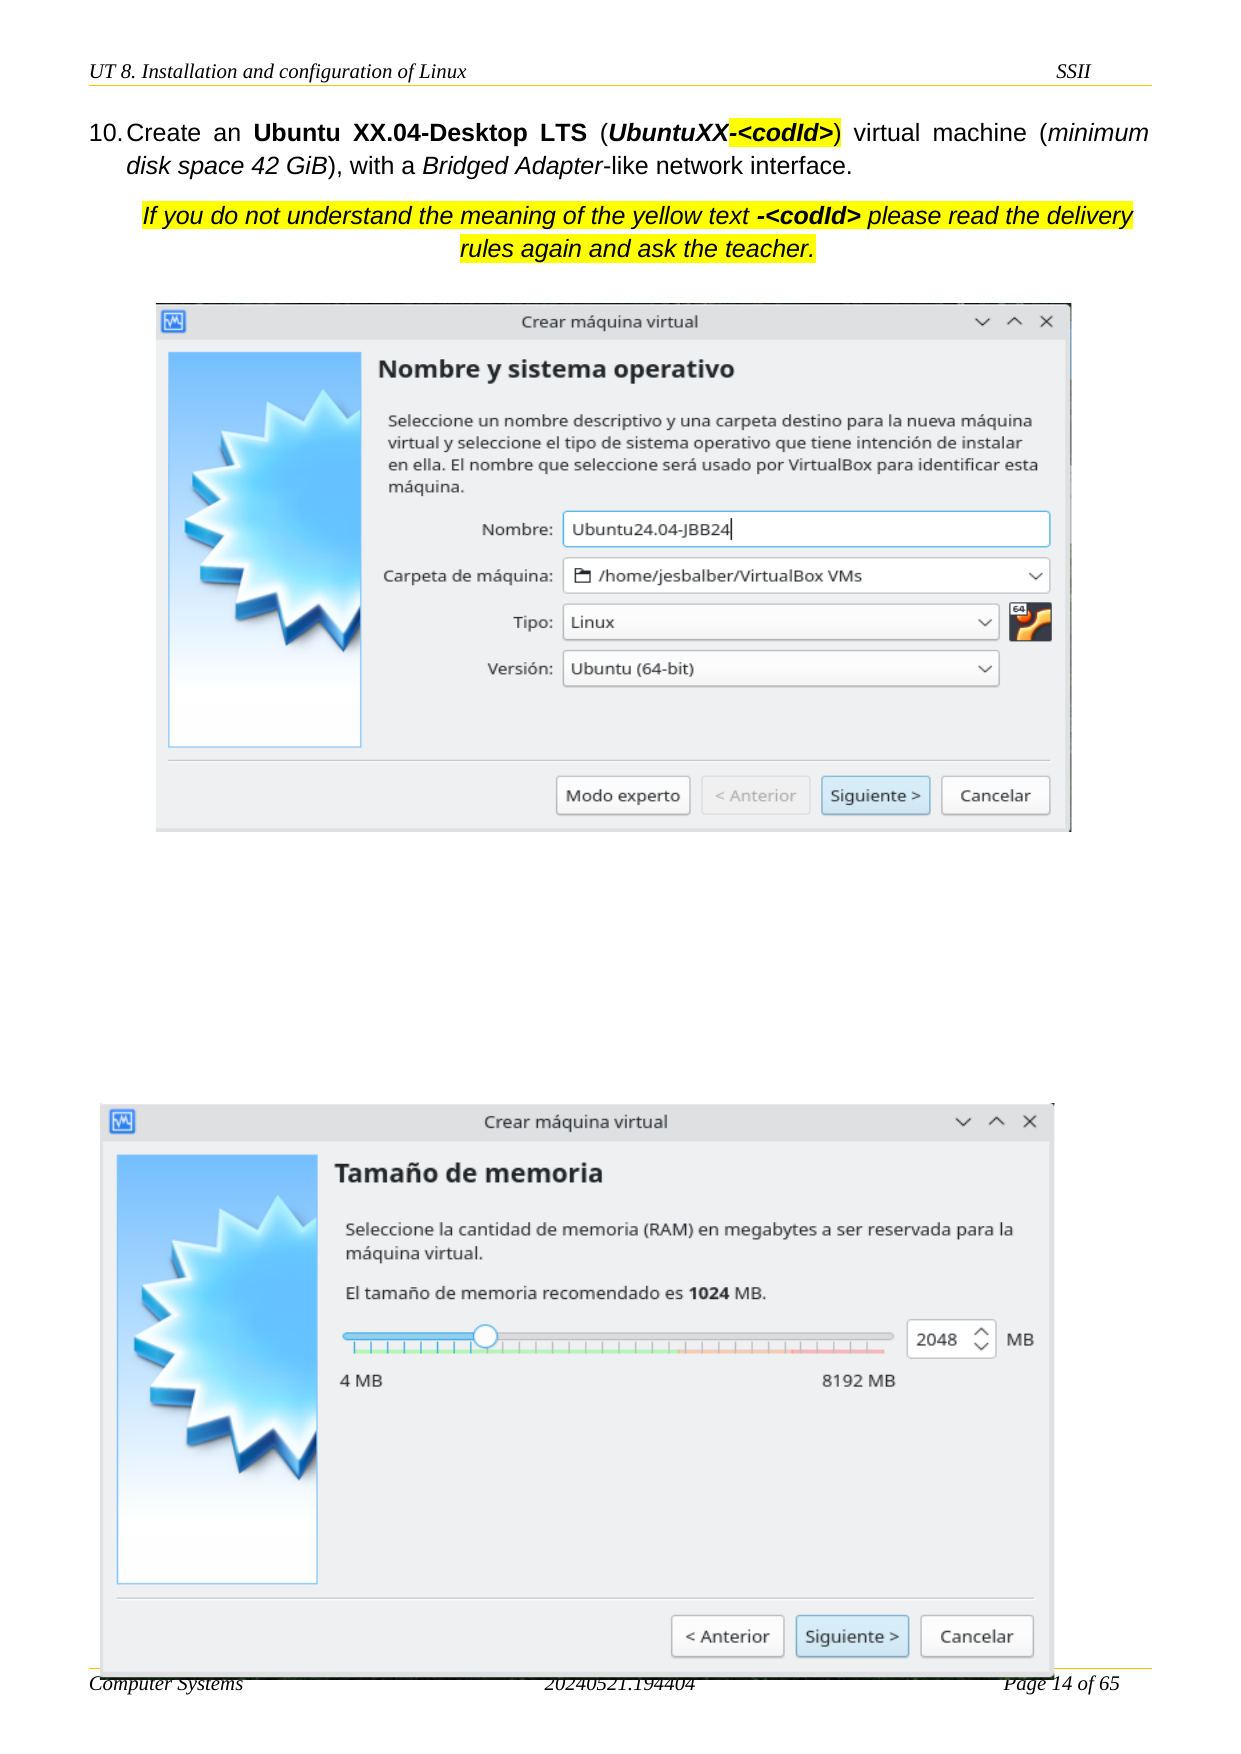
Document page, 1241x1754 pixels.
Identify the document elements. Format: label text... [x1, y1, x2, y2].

list Create an Ubuntu XX.04-Desktop LTS (UbuntuXX-<codId>) virtual machine (minimum disk space 42 GiB), with a Bridged Adapter-like network interface. [89, 118, 1152, 180]
picture [99, 1103, 1055, 1680]
text If you do not understand the meaning of the yellow text -<codId> please read the delivery rules again and ask the teacher. [126, 201, 1152, 263]
picture [155, 303, 1072, 832]
